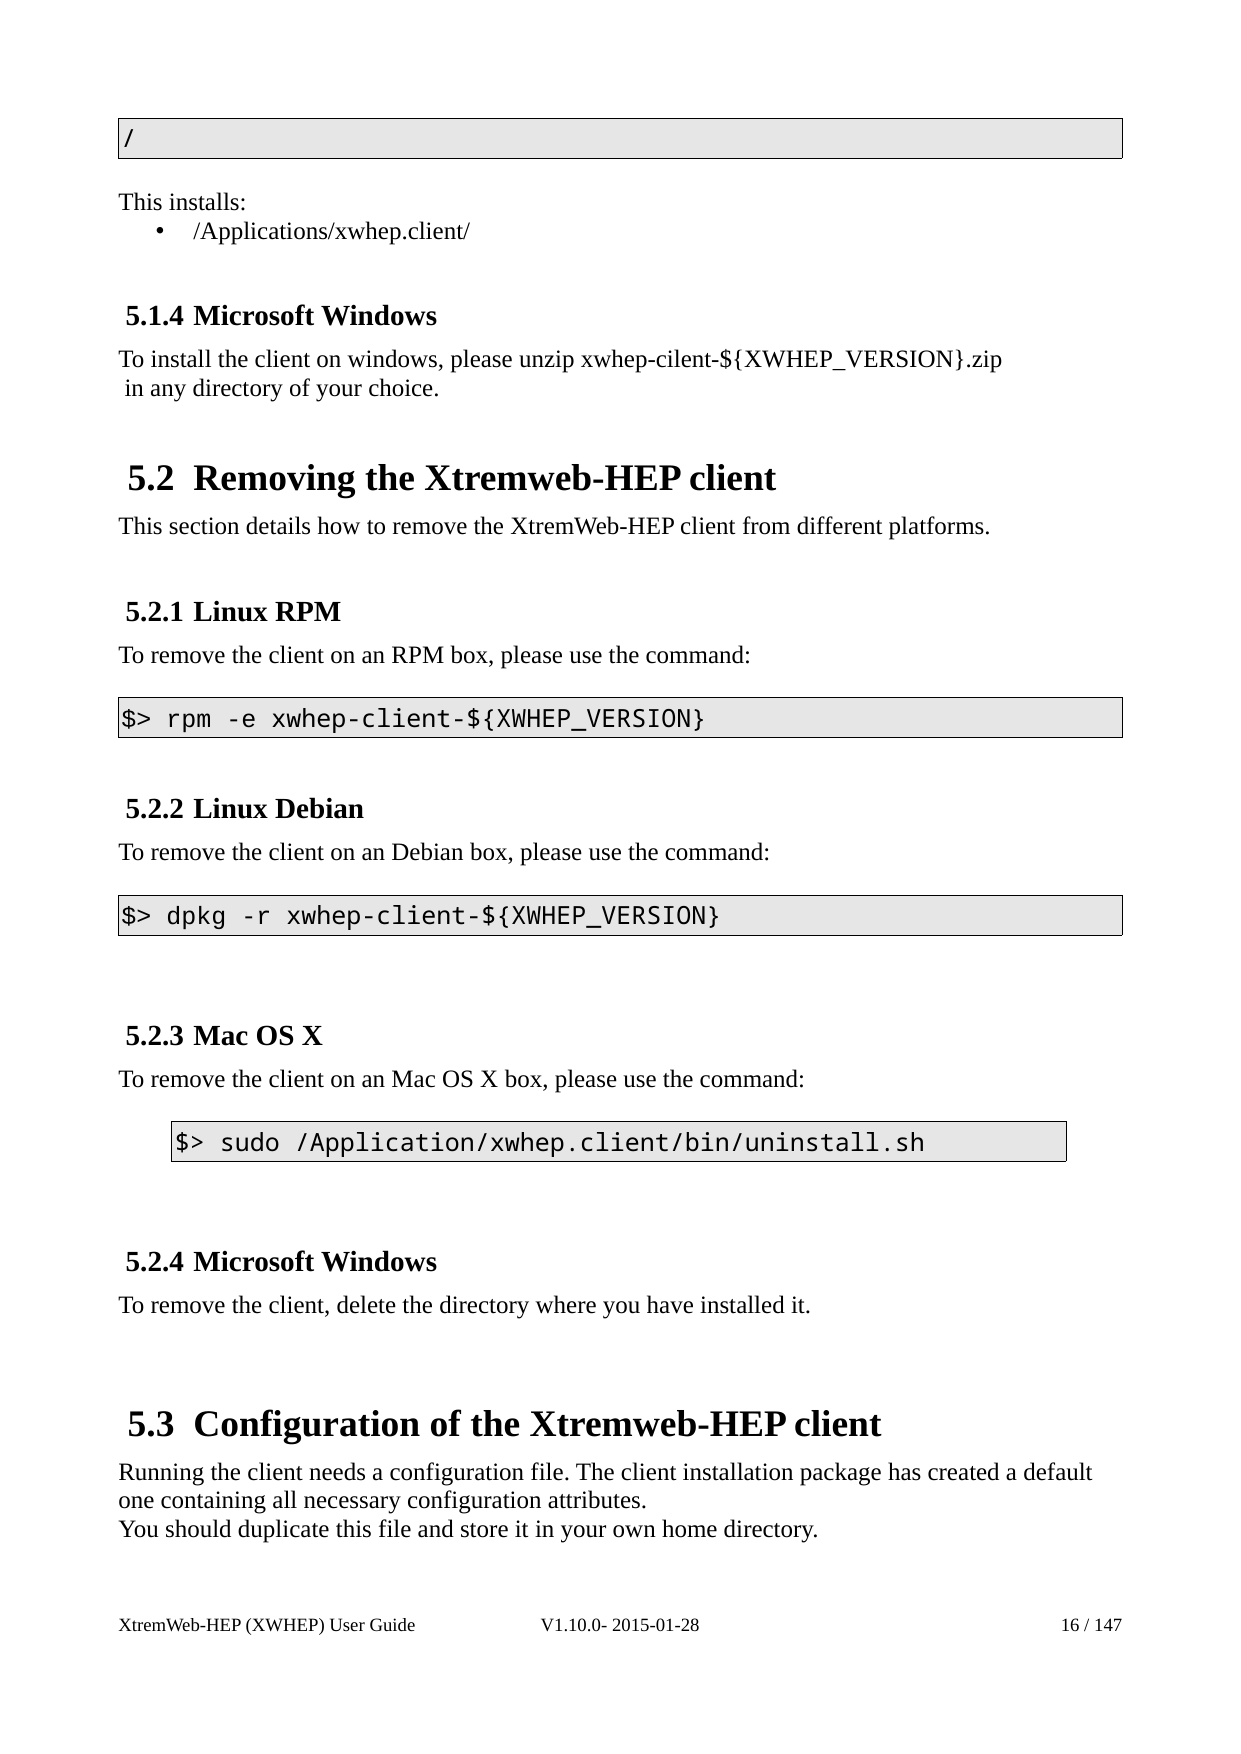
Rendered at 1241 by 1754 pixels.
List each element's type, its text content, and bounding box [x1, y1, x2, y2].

text To install the client on windows, please unzip xwhep-cilent-${XWHEP_VERSION}.zip [118, 344, 1122, 373]
subtitle Microsoft Windows [118, 298, 1122, 332]
subtitle Mac OS X [118, 1018, 1122, 1051]
subtitle Linux Debian [118, 791, 1122, 825]
text This section details how to remove the XtremWeb-HEP client from different platforms. [118, 511, 1122, 540]
text To remove the client, delete the directory where you have installed it. [118, 1290, 1122, 1318]
text You should duplicate this file and store it in your own home directory. [118, 1514, 1122, 1543]
subtitle Microsoft Windows [118, 1244, 1122, 1277]
subtitle Configuration of the Xtremweb-HEP client [118, 1401, 1122, 1444]
list /Applications/xwhep.client/ [156, 216, 1122, 244]
subtitle Removing the Xtremweb-HEP client [118, 456, 1122, 499]
text $> rpm -e xwhep-client-${XWHEP_VERSION} [119, 698, 1122, 737]
subtitle Linux RPM [118, 594, 1122, 627]
text This installs: [118, 187, 1122, 216]
text To remove the client on an Debian box, please use the command: [118, 837, 1122, 866]
text / [119, 119, 1122, 158]
text Running the client needs a configuration file. The client installation package has created a default one containing all necessary configuration attributes. [118, 1457, 1122, 1514]
text To remove the client on an Mac OS X box, please use the command: [118, 1064, 1122, 1092]
text To remove the client on an RPM box, please use the command: [118, 640, 1122, 668]
text $> dpkg -r xwhep-client-${XWHEP_VERSION} [119, 896, 1122, 935]
text $> sudo /Application/xwhep.client/bin/uninstall.sh [172, 1122, 1066, 1161]
text in any directory of your choice. [118, 373, 1122, 402]
